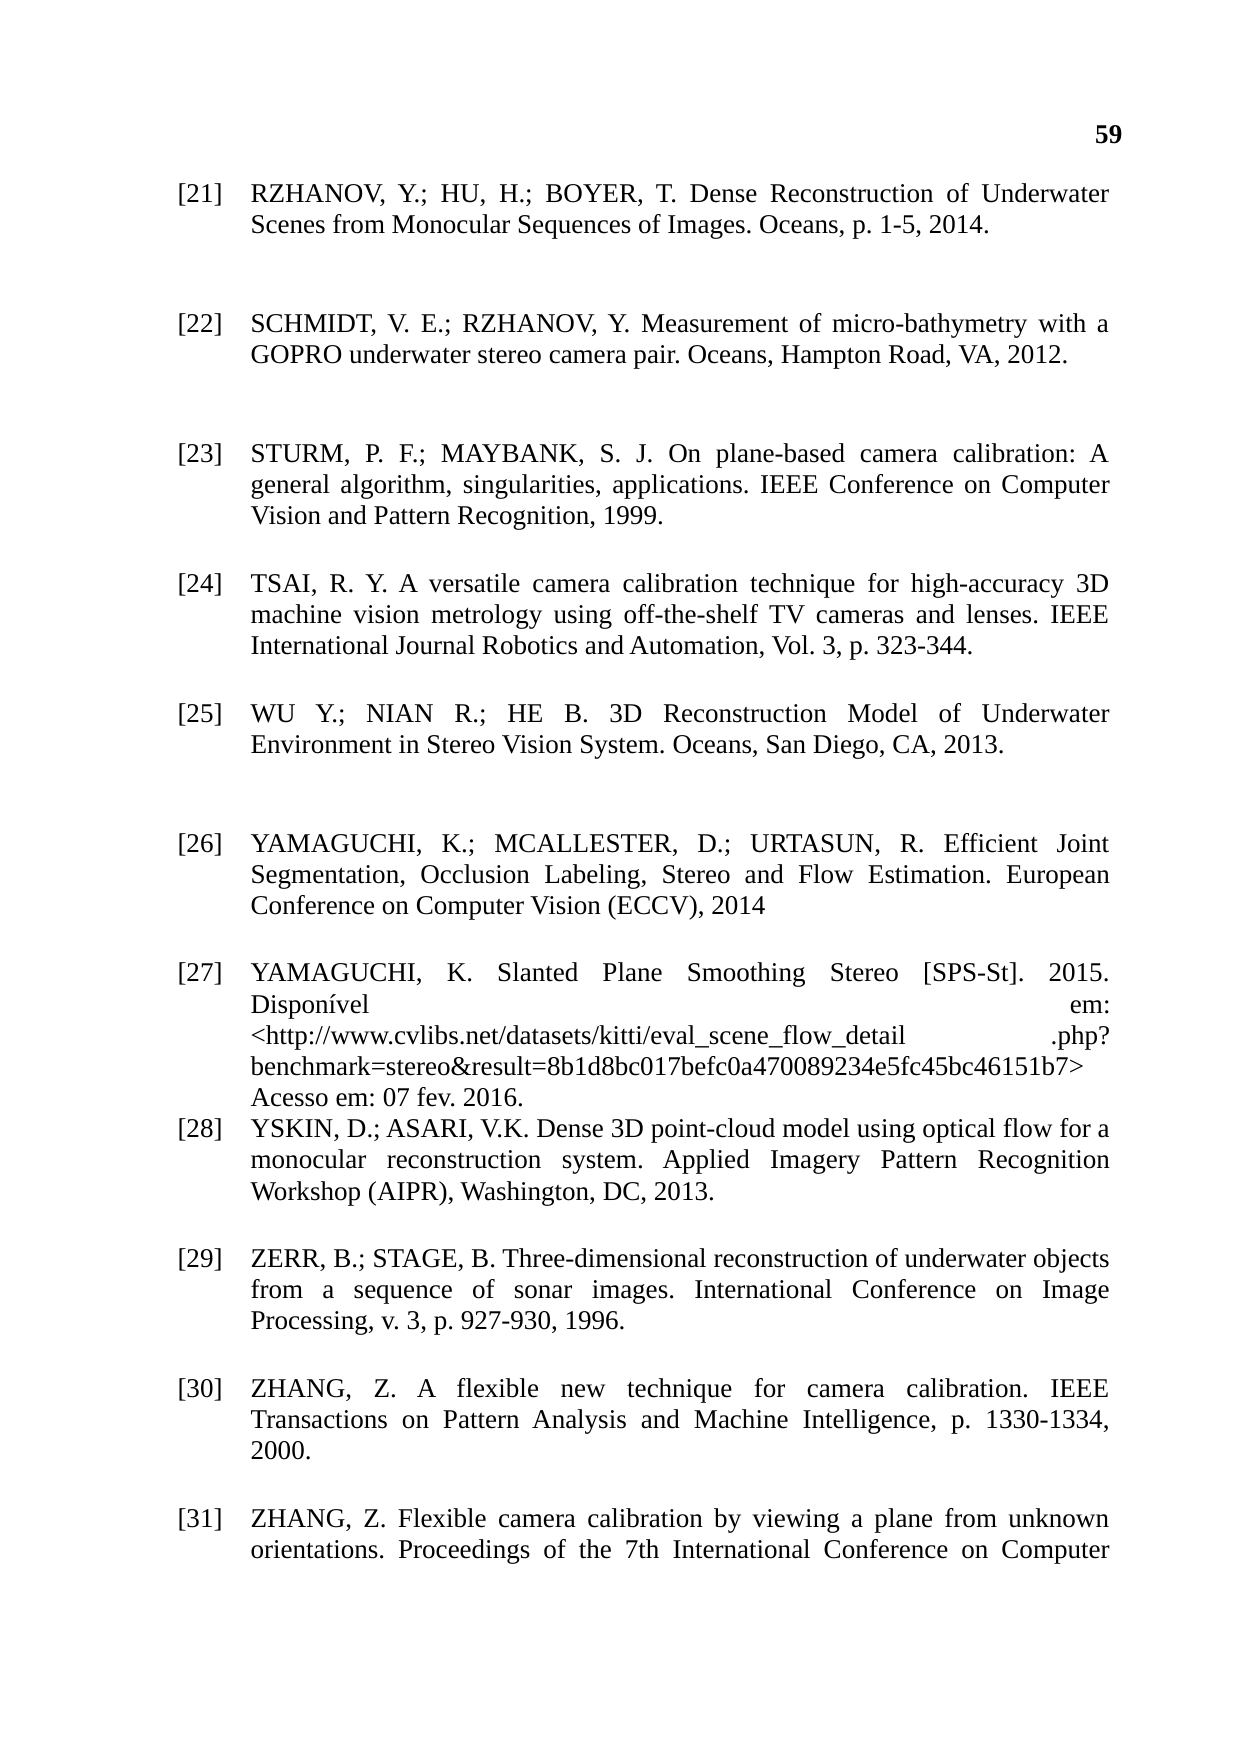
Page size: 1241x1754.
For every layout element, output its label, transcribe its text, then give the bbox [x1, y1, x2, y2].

table_cell [29] [166, 1242, 239, 1372]
table_cell YAMAGUCHI, K. Slanted Plane Smoothing Stereo [SPS-St]. 2015. Disponível em: <http://www.cvlibs.net/datasets/kitti/eval_scene_flow_detail .php?benchmark=stereo&result=8b1d8bc017befc0a470089234e5fc45bc46151b7> Acesso em: 07 fev. 2016. [239, 957, 1122, 1112]
table_cell [27] [166, 957, 239, 1112]
table_cell [21] [166, 177, 239, 307]
table_cell [24] [166, 567, 239, 697]
table_cell [23] [166, 437, 239, 567]
table_cell ZHANG, Z. Flexible camera calibration by viewing a plane from unknown orientations. Proceedings of the 7th International Conference on Computer [239, 1502, 1122, 1594]
table_cell STURM, P. F.; MAYBANK, S. J. On plane-based camera calibration: A general algorithm, singularities, applications. IEEE Conference on Computer Vision and Pattern Recognition, 1999. [239, 437, 1122, 567]
table_cell WU Y.; NIAN R.; HE B. 3D Reconstruction Model of Underwater Environment in Stereo Vision System. Oceans, San Diego, CA, 2013. [239, 697, 1122, 827]
table_cell TSAI, R. Y. A versatile camera calibration technique for high-accuracy 3D machine vision metrology using off-the-shelf TV cameras and lenses. IEEE International Journal Robotics and Automation, Vol. 3, p. 323-344. [239, 567, 1122, 697]
table_cell [26] [166, 827, 239, 957]
table_cell [30] [166, 1372, 239, 1502]
table_cell [25] [166, 697, 239, 827]
table_cell [22] [166, 307, 239, 437]
table_cell YSKIN, D.; ASARI, V.K. Dense 3D point-cloud model using optical flow for a monocular reconstruction system. Applied Imagery Pattern Recognition Workshop (AIPR), Washington, DC, 2013. [239, 1112, 1122, 1242]
table_cell [31] [166, 1502, 239, 1594]
table_cell [28] [166, 1112, 239, 1242]
table_cell ZERR, B.; STAGE, B. Three-dimensional reconstruction of underwater objects from a sequence of sonar images. International Conference on Image Processing, v. 3, p. 927-930, 1996. [239, 1242, 1122, 1372]
table_cell YAMAGUCHI, K.; MCALLESTER, D.; URTASUN, R. Efficient Joint Segmentation, Occlusion Labeling, Stereo and Flow Estimation. European Conference on Computer Vision (ECCV), 2014 [239, 827, 1122, 957]
table_cell ZHANG, Z. A flexible new technique for camera calibration. IEEE Transactions on Pattern Analysis and Machine Intelligence, p. 1330-1334, 2000. [239, 1372, 1122, 1502]
table_cell RZHANOV, Y.; HU, H.; BOYER, T. Dense Reconstruction of Underwater Scenes from Monocular Sequences of Images. Oceans, p. 1-5, 2014. [239, 177, 1122, 307]
table_cell SCHMIDT, V. E.; RZHANOV, Y. Measurement of micro-bathymetry with a GOPRO underwater stereo camera pair. Oceans, Hampton Road, VA, 2012. [239, 307, 1122, 437]
